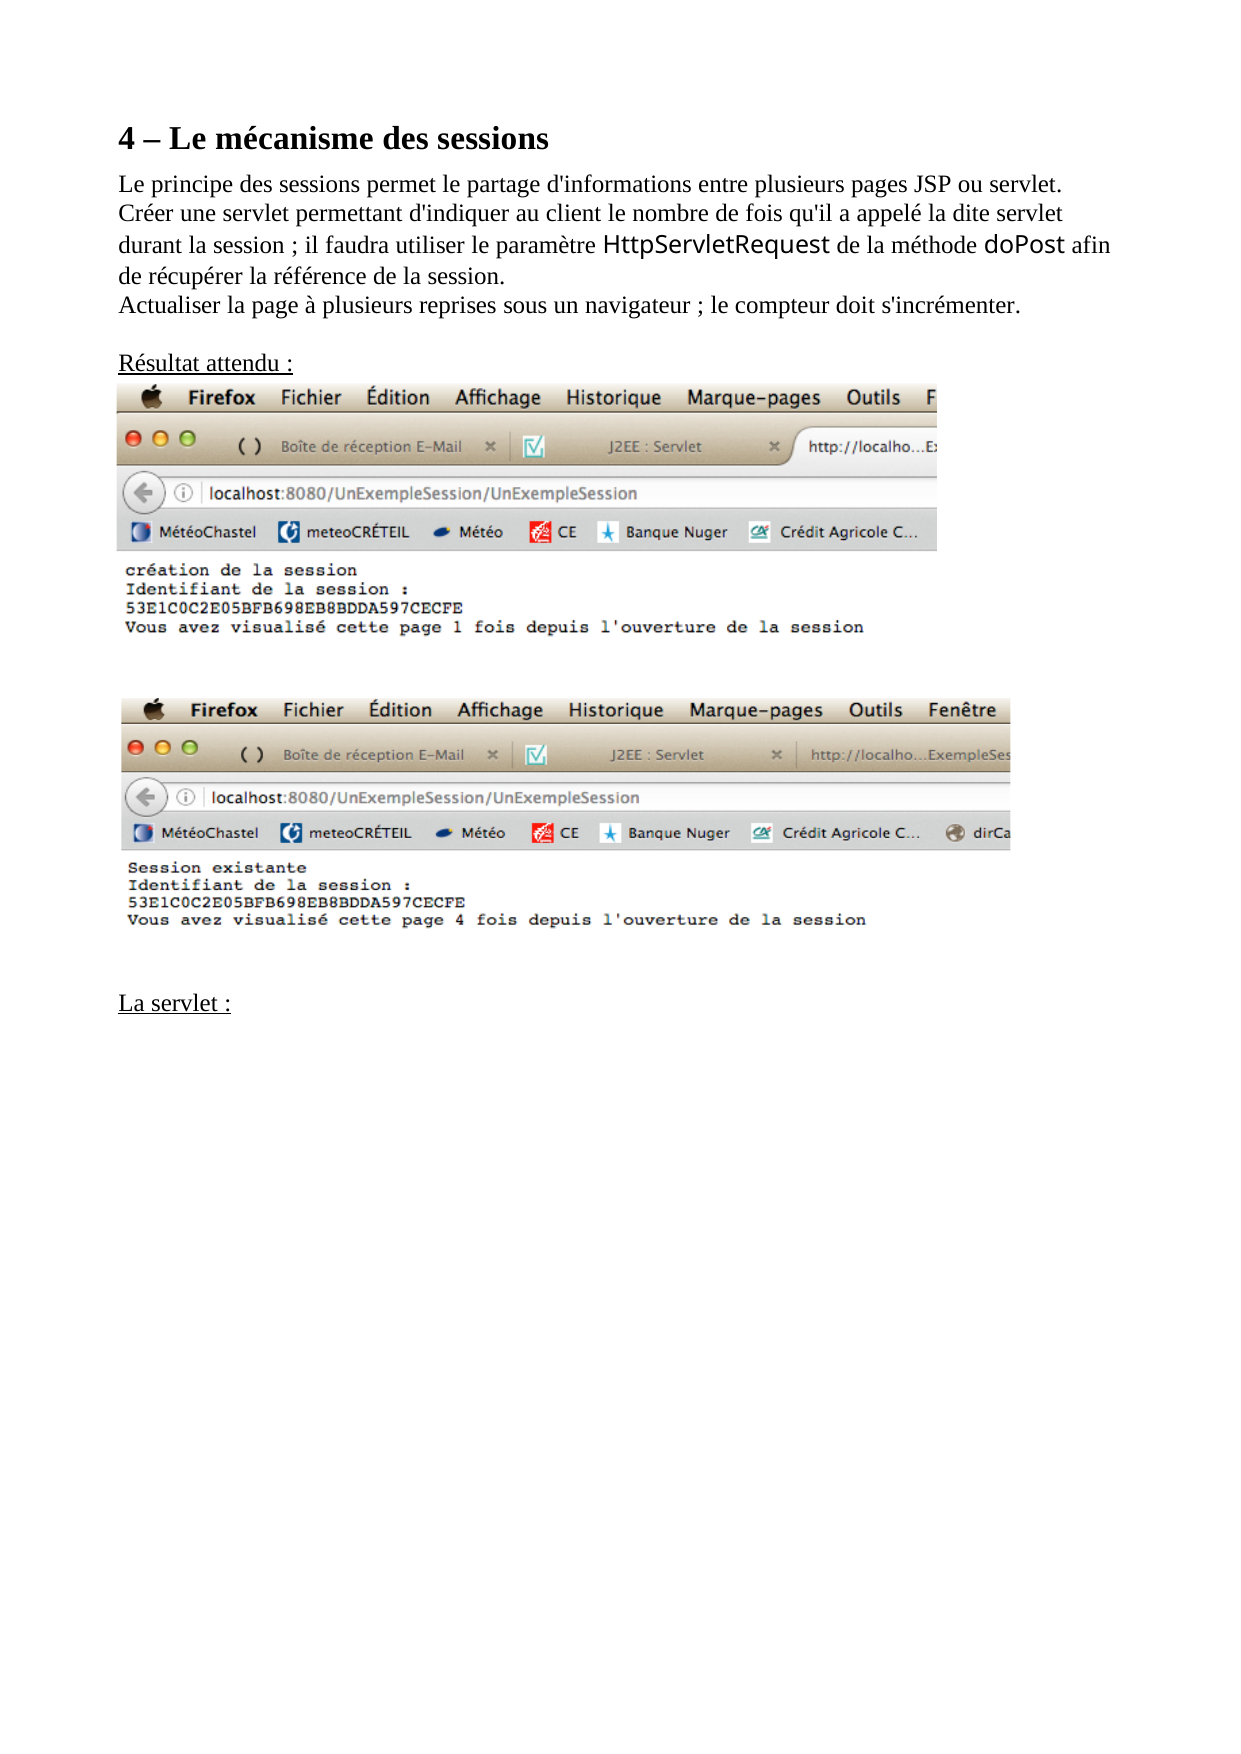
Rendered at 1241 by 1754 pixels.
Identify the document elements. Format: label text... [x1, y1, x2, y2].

picture [116, 383, 937, 661]
text Créer une servlet permettant d'indiquer au client le nombre de fois qu'il a appelé la dite servlet durant la session ; il faudra utiliser le paramètre HttpServletRequest de la méthode doPost afin de récupérer la référence de la session. [118, 198, 1122, 290]
subtitle 4 – Le mécanisme des sessions [118, 118, 1122, 157]
text Actualiser la page à plusieurs reprises sous un navigateur ; le compteur doit s'incrémenter. [118, 290, 1122, 319]
text Le principe des sessions permet le partage d'informations entre plusieurs pages JSP ou servlet. [118, 169, 1122, 198]
text La servlet : [118, 698, 1122, 1017]
picture [121, 698, 1011, 988]
text Résultat attendu : [118, 348, 1122, 377]
